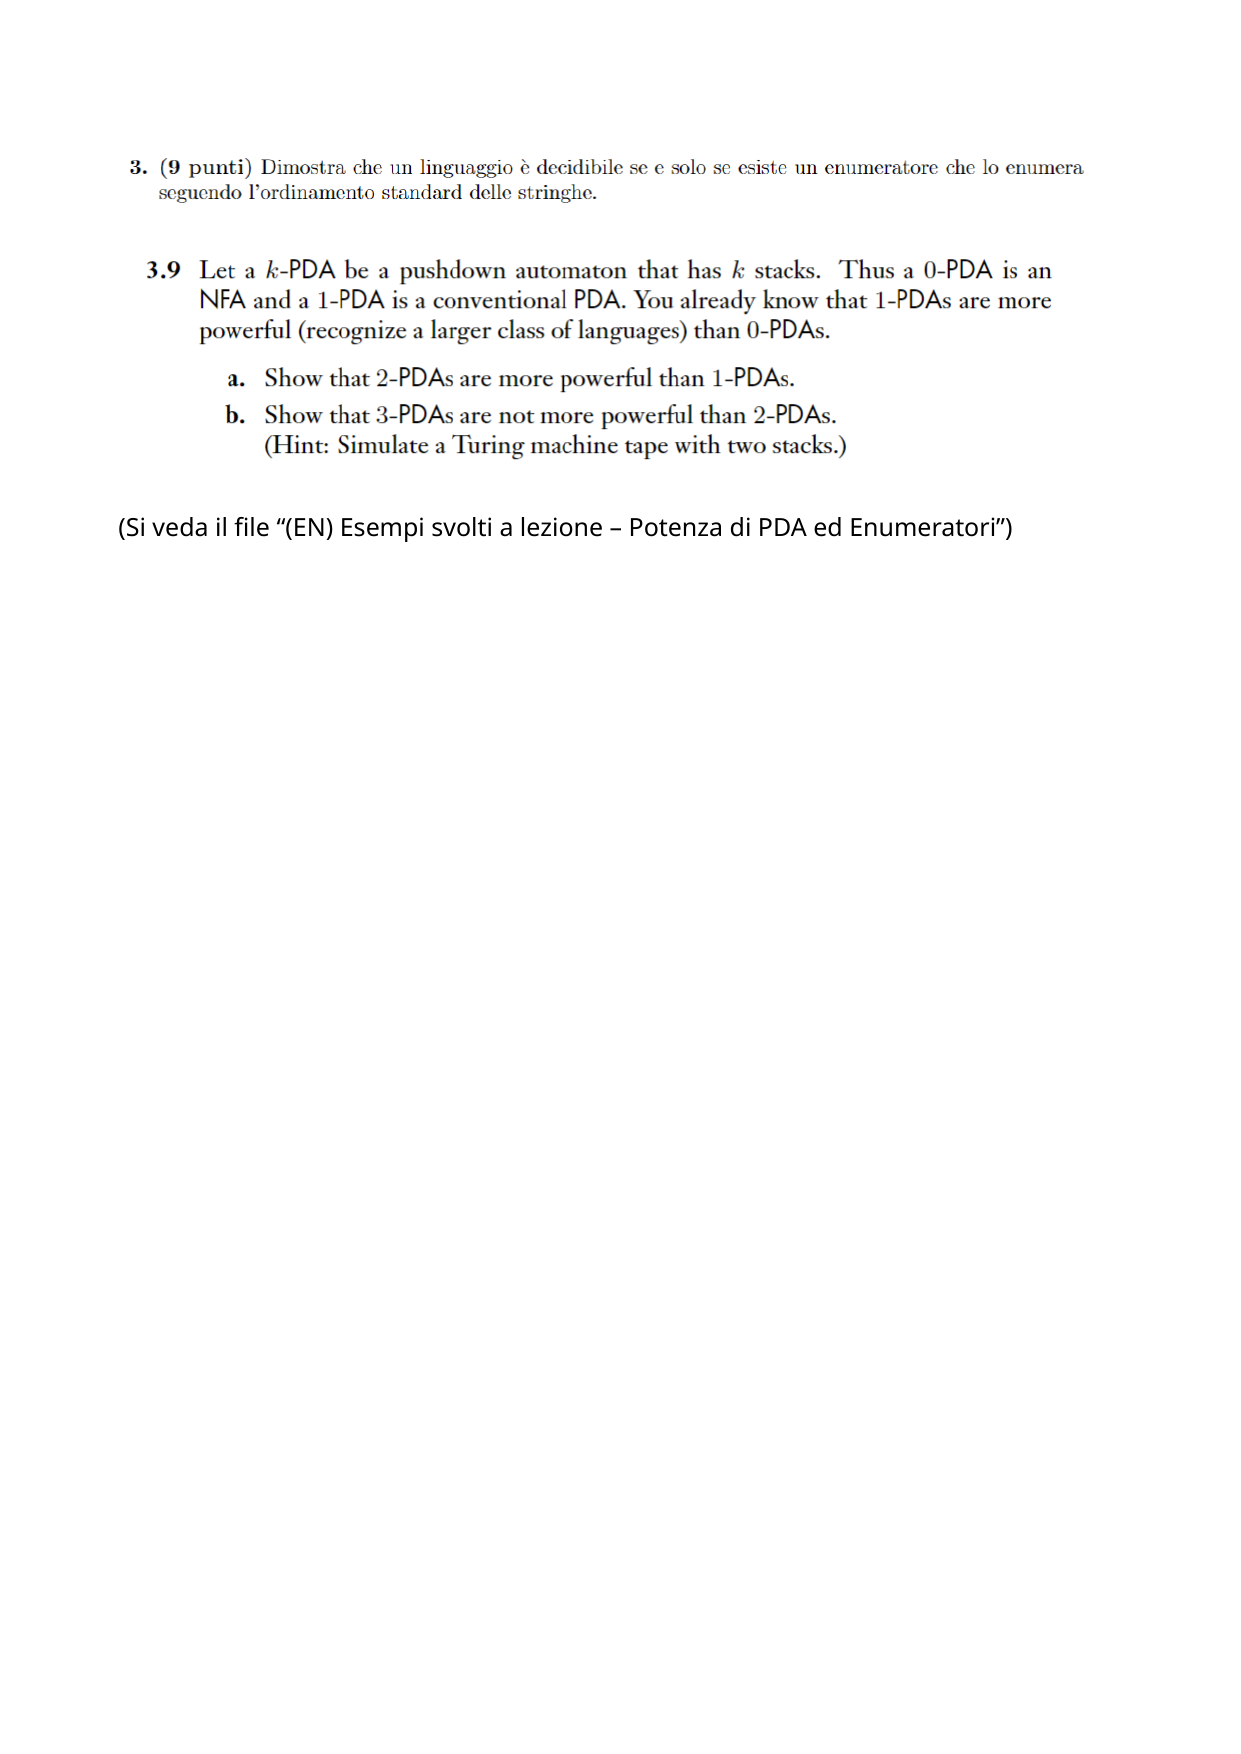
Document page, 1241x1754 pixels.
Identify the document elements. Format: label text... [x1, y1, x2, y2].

text [118, 215, 1122, 244]
text (Si veda il file “(EN) Esempi svolti a lezione – Potenza di PDA ed Enumeratori”) [118, 471, 1122, 544]
picture [118, 147, 1123, 215]
picture [118, 244, 1123, 471]
